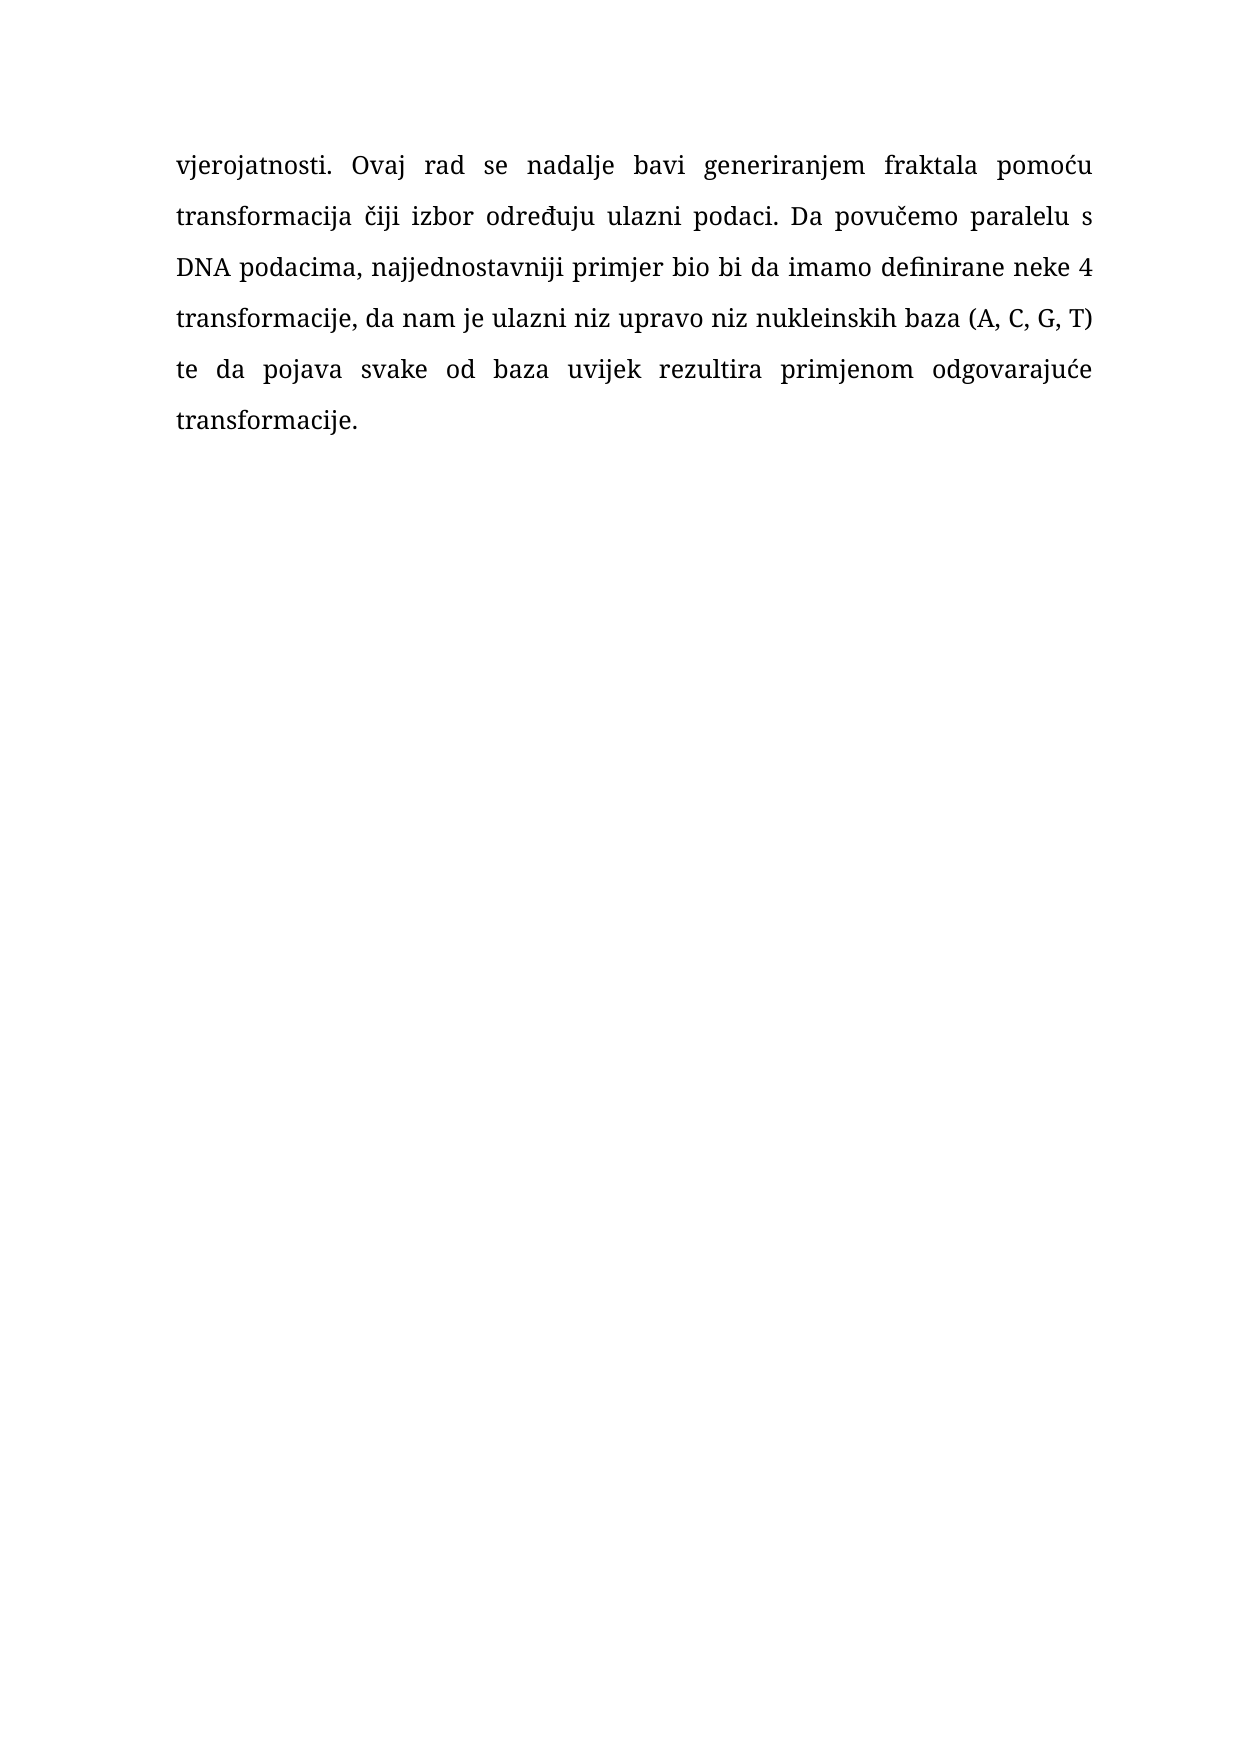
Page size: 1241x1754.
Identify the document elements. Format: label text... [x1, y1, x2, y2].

text vjerojatnosti. Ovaj rad se nadalje bavi generiranjem fraktala pomoću transformacija čiji izbor određuju ulazni podaci. Da povučemo paralelu s DNA podacima, najjednostavniji primjer bio bi da imamo definirane neke 4 transformacije, da nam je ulazni niz upravo niz nukleinskih baza (A, C, G, T) te da pojava svake od baza uvijek rezultira primjenom odgovarajuće transformacije. [176, 148, 1094, 437]
